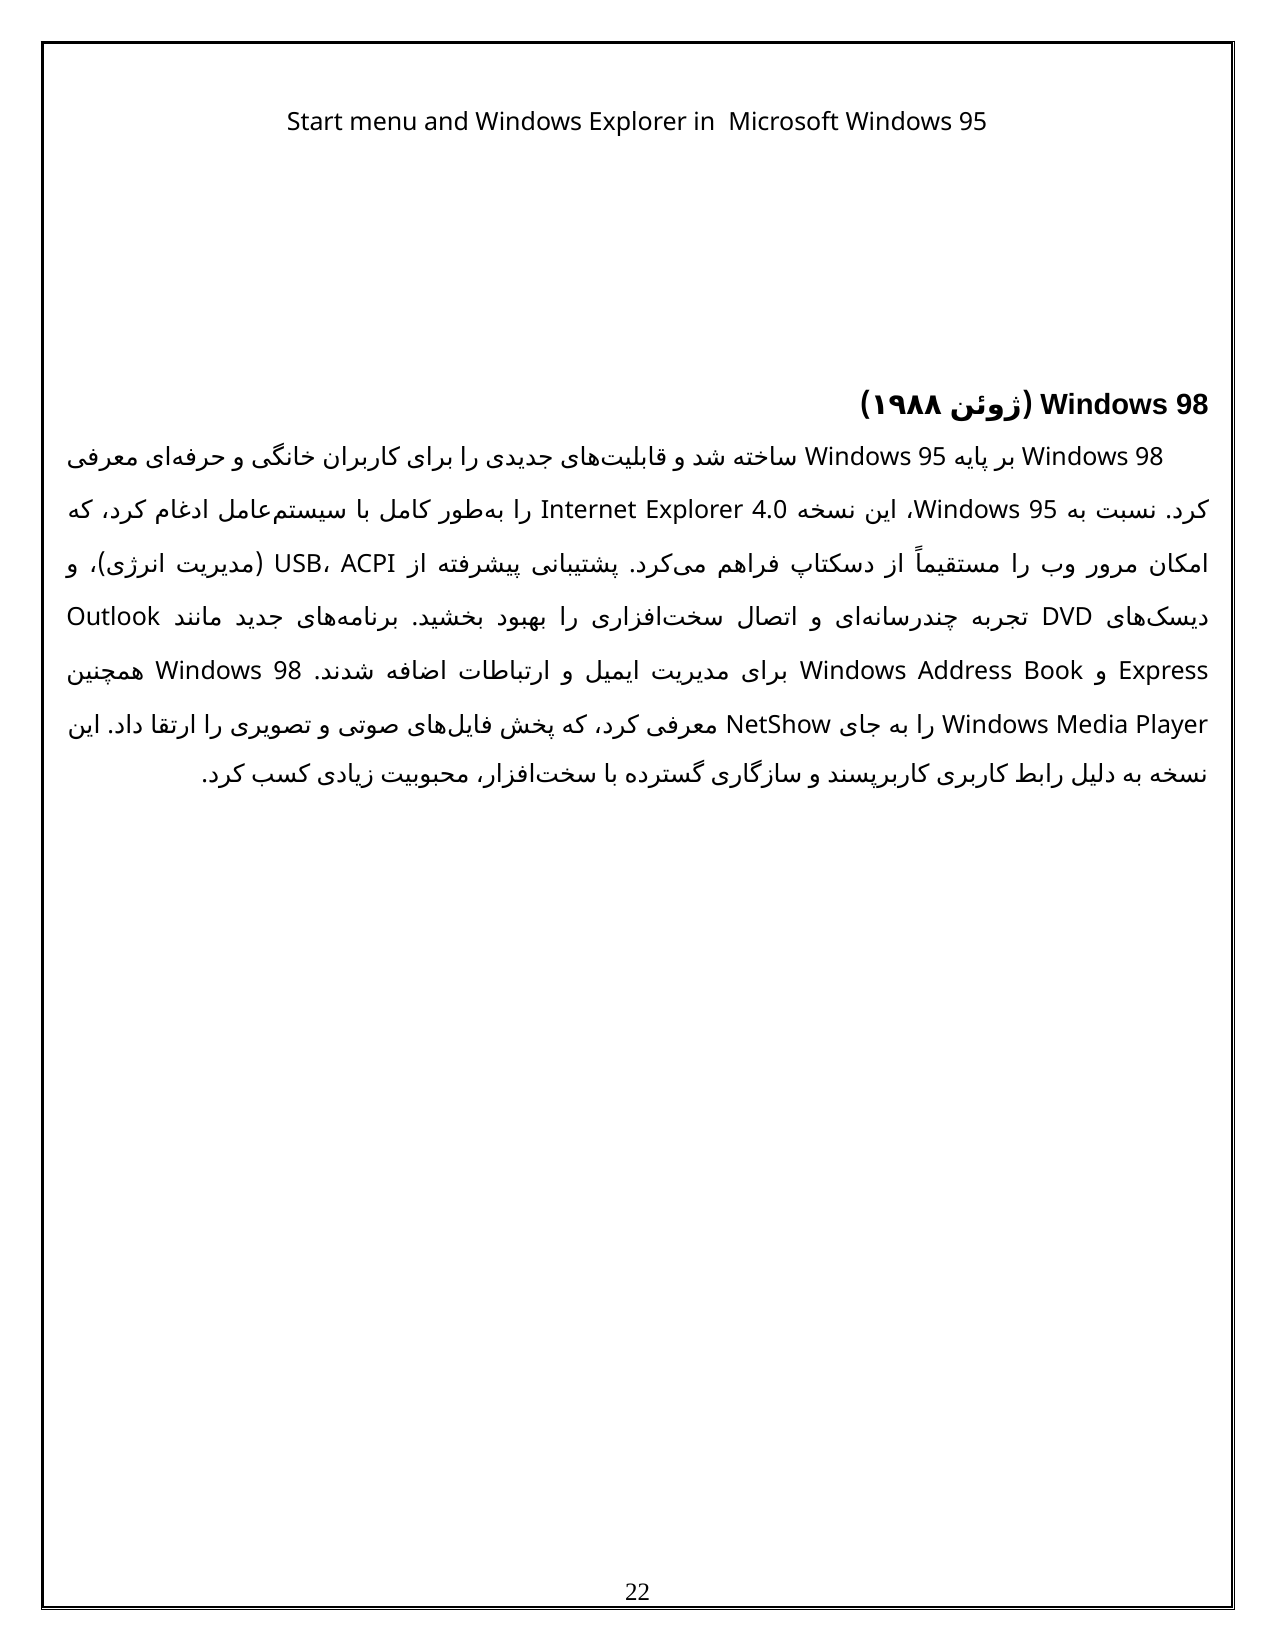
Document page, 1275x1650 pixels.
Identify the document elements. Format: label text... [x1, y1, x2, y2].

subtitle Windows 98 (ژوئن ۱۹۸۸) [66, 387, 1209, 426]
text Start menu and Windows Explorer in Microsoft Windows 95 [66, 104, 1209, 138]
text Windows 98 بر پایه Windows 95 ساخته شد و قابلیت‌های جدیدی را برای کاربران خانگی و حرفه‌ای معرفی کرد. نسبت به Windows 95، این نسخه Internet Explorer 4.0 را به‌طور کامل با سیستم‌عامل ادغام کرد، که امکان مرور وب را مستقیماً از دسکتاپ فراهم می‌کرد. پشتیبانی پیشرفته از USB، ACPI (مدیریت انرژی)، و دیسک‌های DVD تجربه چندرسانه‌ای و اتصال سخت‌افزاری را بهبود بخشید. برنامه‌های جدید مانند Outlook Express و Windows Address Book برای مدیریت ایمیل و ارتباطات اضافه شدند. Windows 98 همچنین Windows Media Player را به جای NetShow معرفی کرد، که پخش فایل‌های صوتی و تصویری را ارتقا داد. این نسخه به دلیل رابط کاربری کاربرپسند و سازگاری گسترده با سخت‌افزار، محبوبیت زیادی کسب کرد. [66, 439, 1209, 792]
